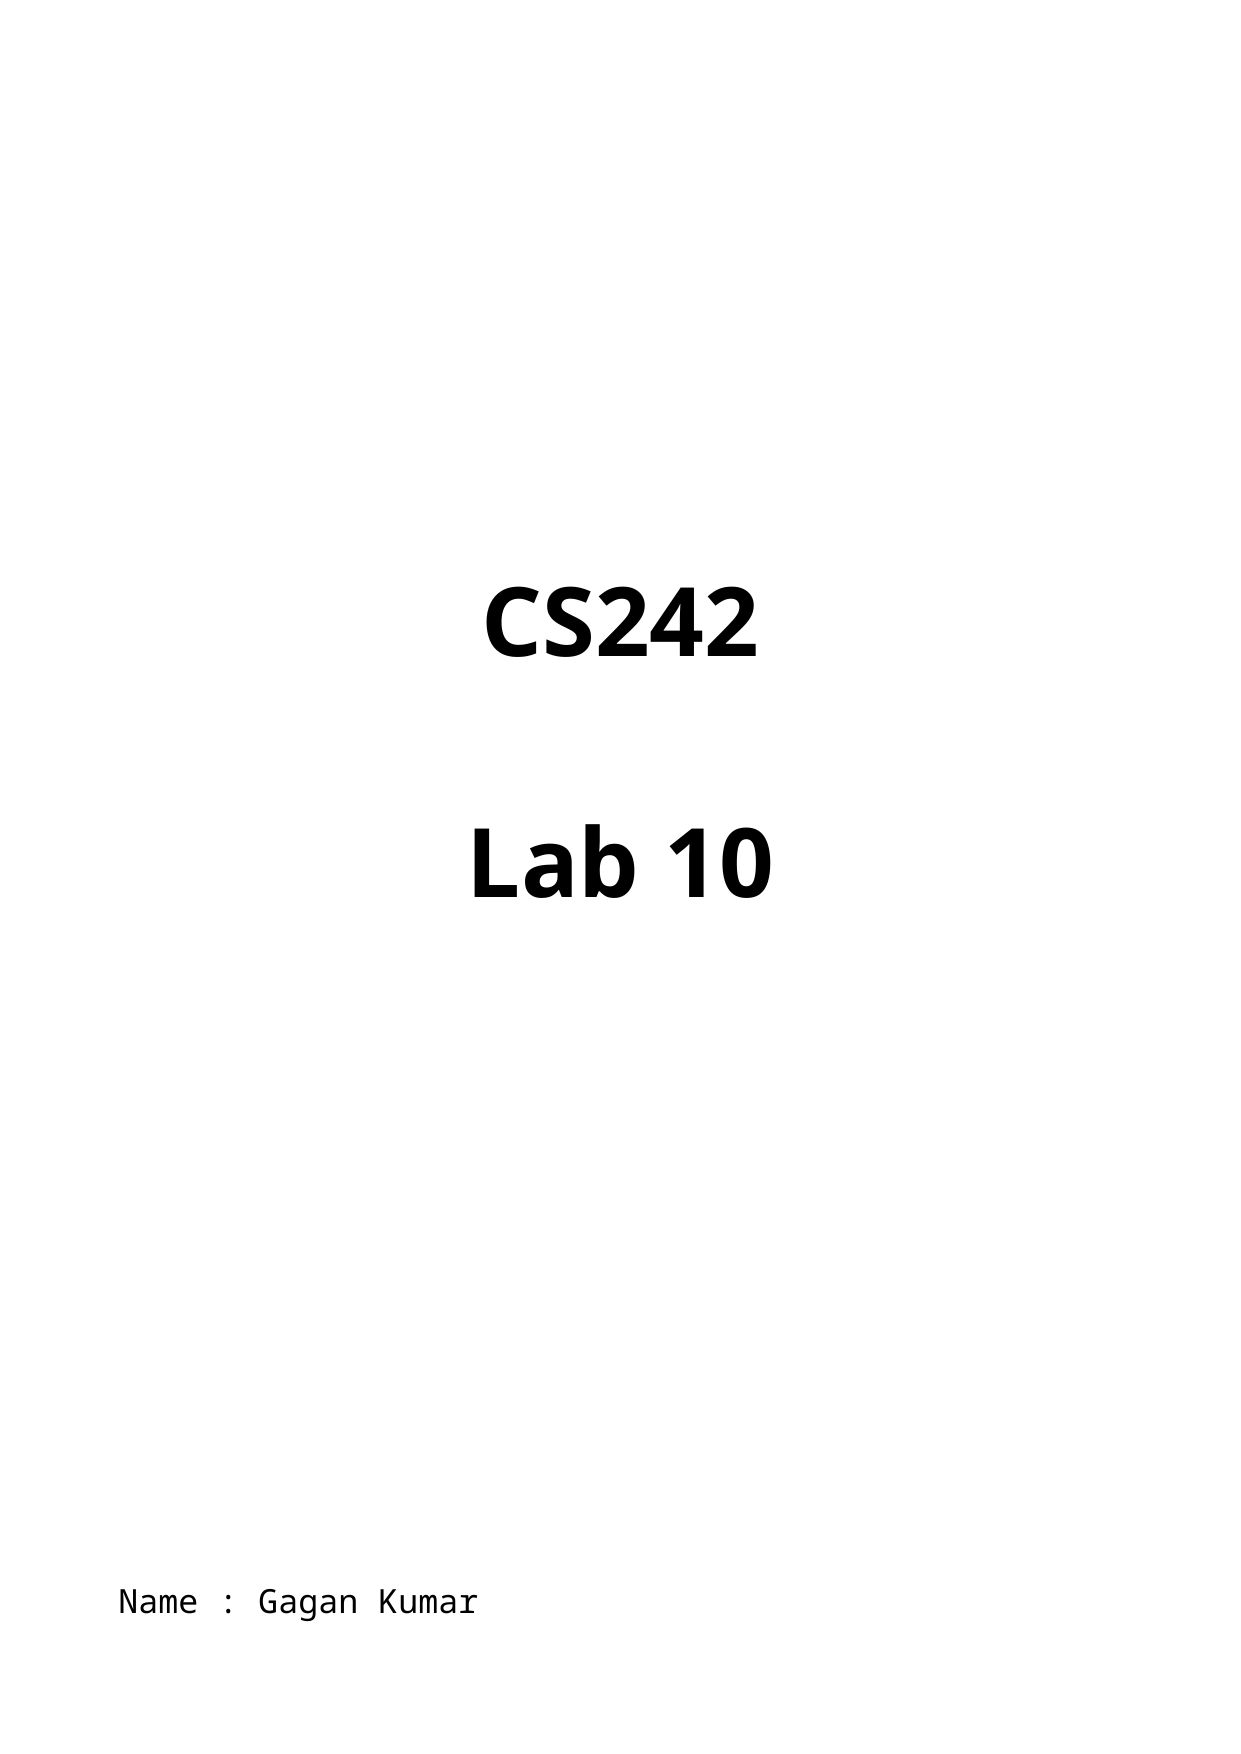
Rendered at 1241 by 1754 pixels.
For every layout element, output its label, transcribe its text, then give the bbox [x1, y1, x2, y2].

text Lab 10 [118, 795, 1122, 925]
text CS242 [118, 554, 1122, 685]
text Name : Gagan Kumar [118, 1578, 1122, 1623]
